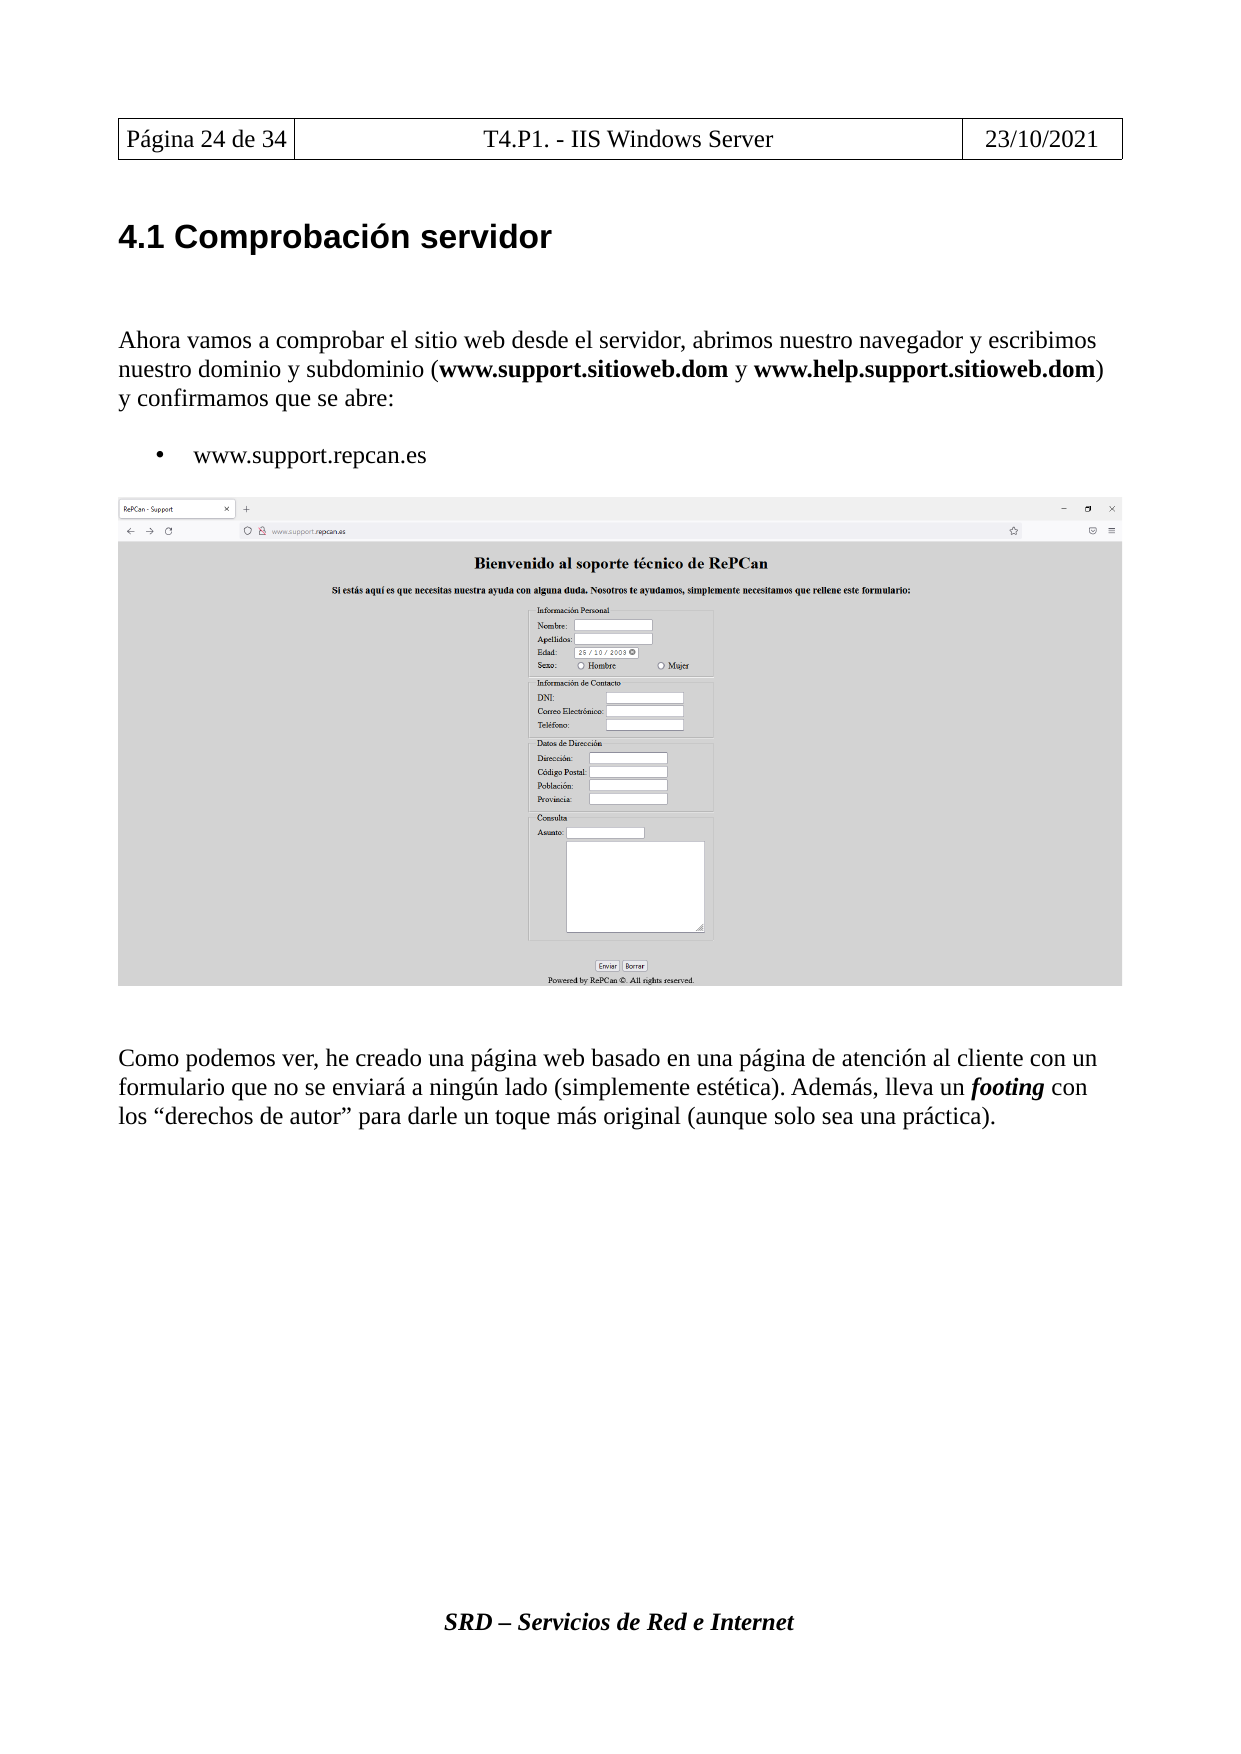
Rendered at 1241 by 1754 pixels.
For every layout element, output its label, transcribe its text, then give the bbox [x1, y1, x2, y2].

subtitle 4.1 Comprobación servidor [118, 217, 1122, 255]
text Como podemos ver, he creado una página web basado en una página de atención al cliente con un formulario que no se enviará a ningún lado (simplemente estética). Además, lleva un footing con los “derechos de autor” para darle un toque más original (aunque solo sea una práctica). [118, 1043, 1122, 1129]
text Ahora vamos a comprobar el sitio web desde el servidor, abrimos nuestro navegador y escribimos nuestro dominio y subdominio (www.support.sitioweb.dom y www.help.support.sitioweb.dom) y confirmamos que se abre: [118, 325, 1122, 412]
picture [118, 497, 1123, 986]
list www.support.repcan.es [156, 440, 1122, 469]
